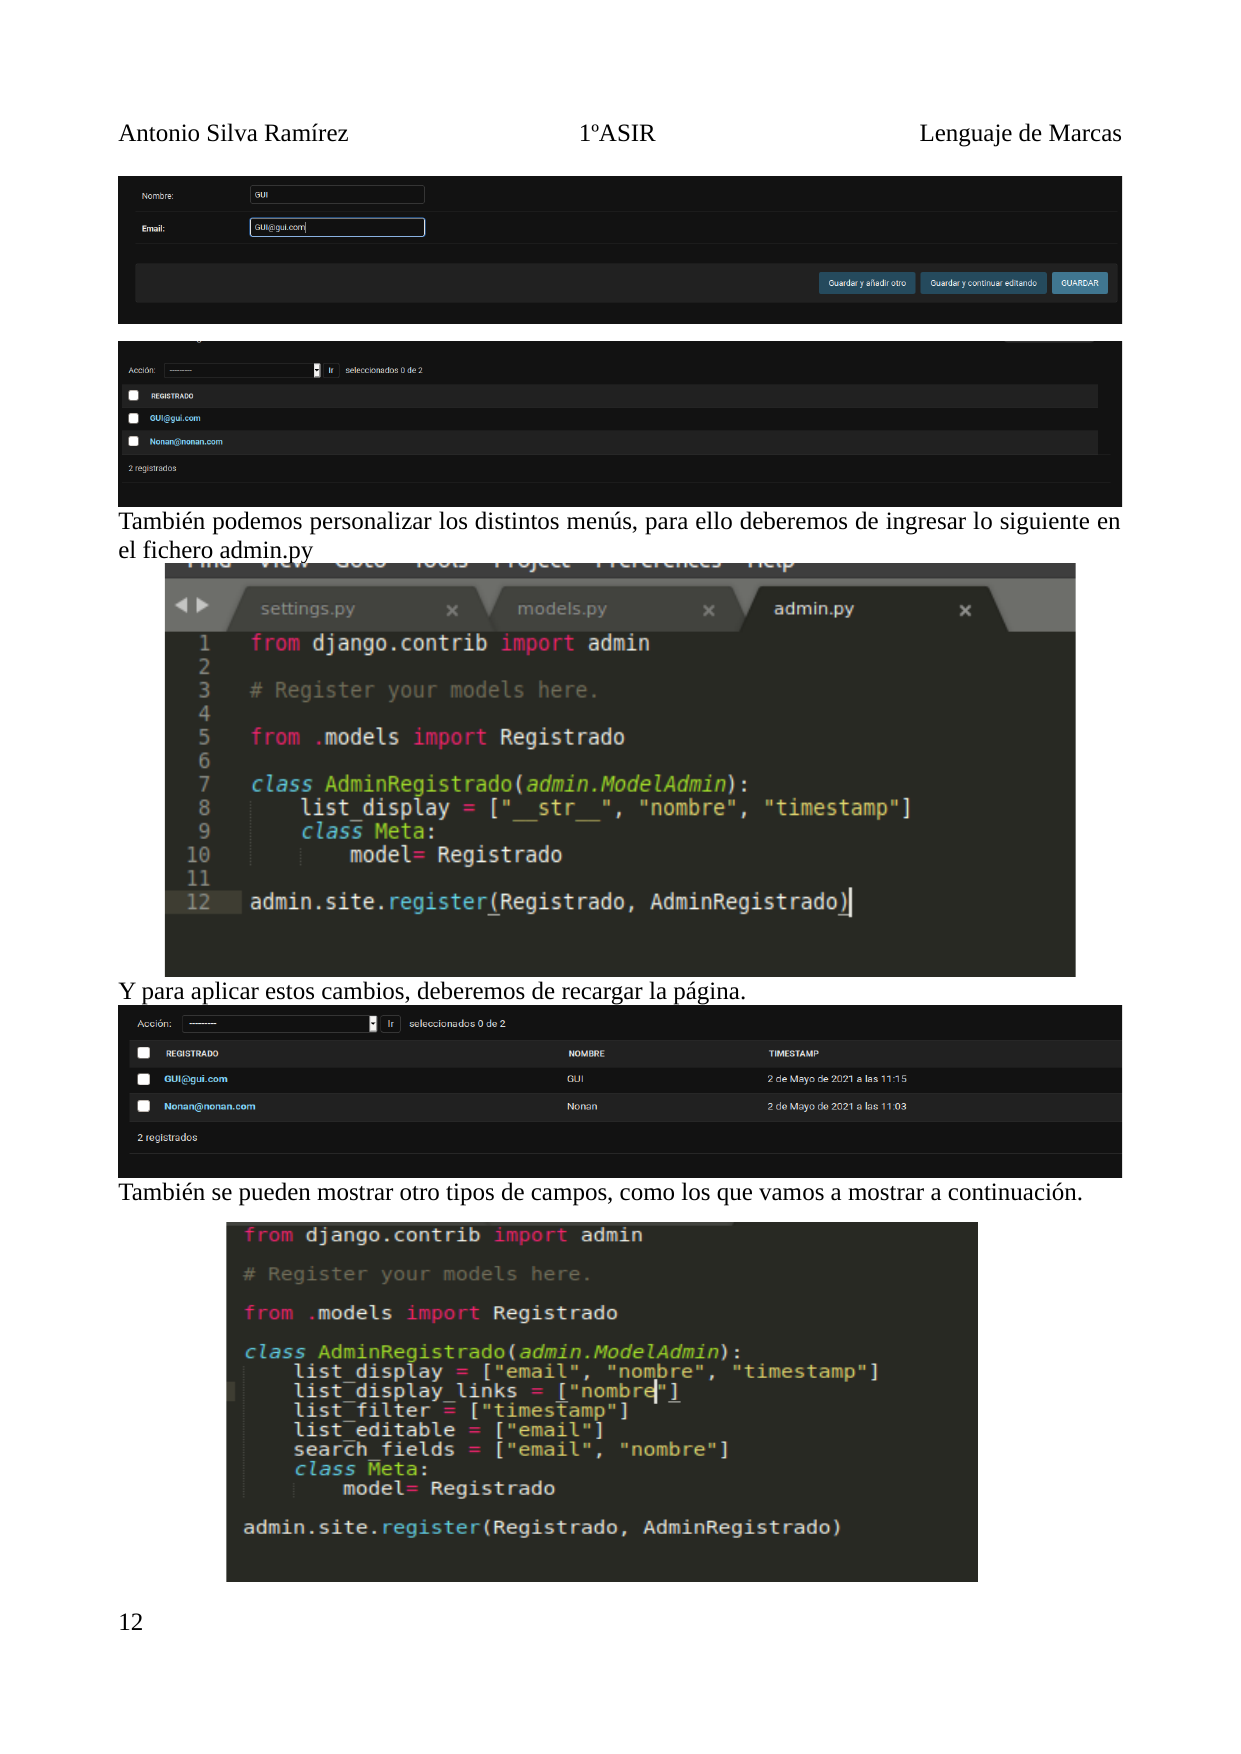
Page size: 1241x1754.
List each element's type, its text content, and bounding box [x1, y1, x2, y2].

text Y para aplicar estos cambios, deberemos de recargar la página. [118, 564, 1122, 1005]
text [118, 324, 1122, 341]
picture [118, 341, 1123, 507]
text También podemos personalizar los distintos menús, para ello deberemos de ingresar lo siguiente en el fichero admin.py [118, 507, 1122, 564]
picture [118, 176, 1123, 324]
picture [226, 1222, 978, 1582]
picture [118, 1005, 1123, 1178]
text También se pueden mostrar otro tipos de campos, como los que vamos a mostrar a continuación. [118, 1178, 1122, 1206]
picture [164, 563, 1076, 977]
